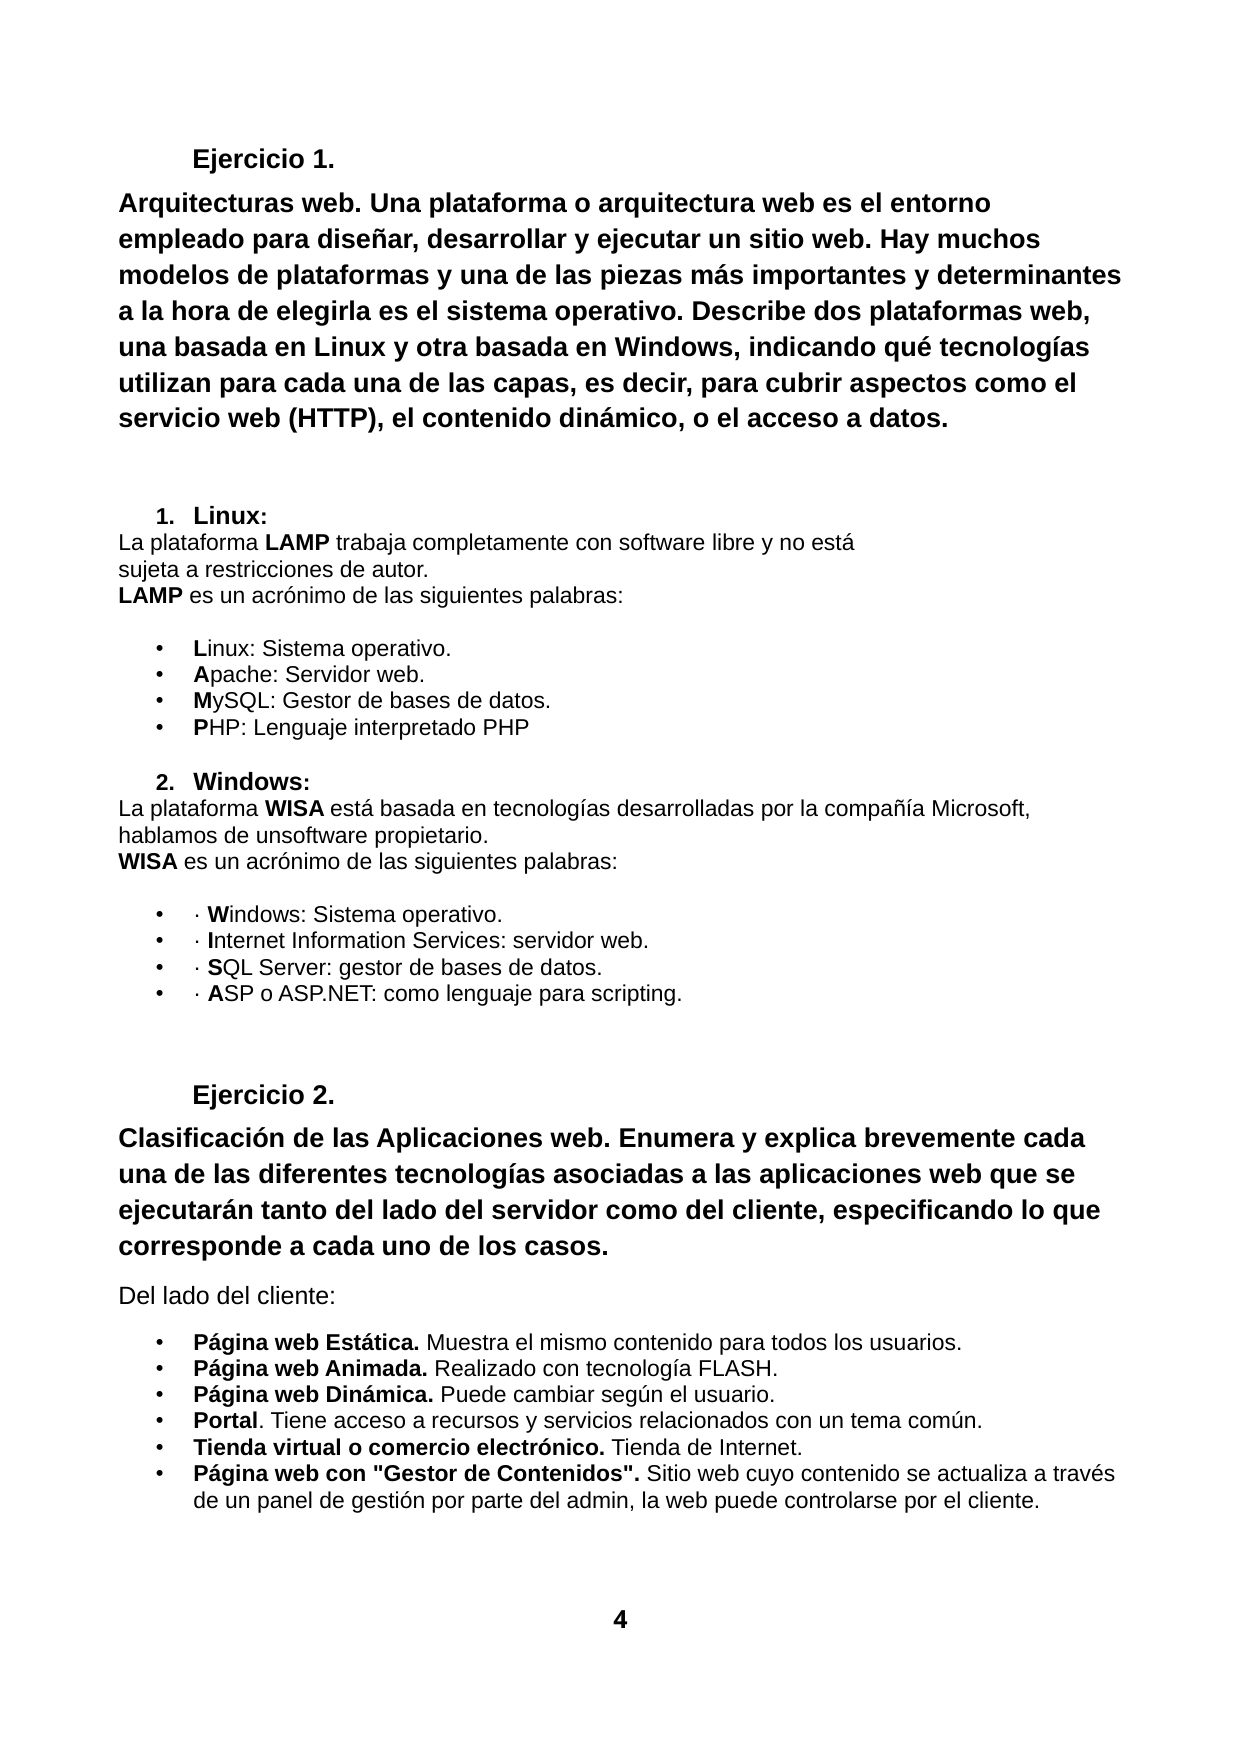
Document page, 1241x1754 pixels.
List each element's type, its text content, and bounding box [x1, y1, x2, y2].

text LAMP es un acrónimo de las siguientes palabras: [118, 582, 1122, 608]
text sujeta a restricciones de autor. [118, 556, 1122, 582]
list Página web Dinámica. Puede cambiar según el usuario. [156, 1381, 1122, 1407]
list · Internet Information Services: servidor web. [156, 927, 1122, 953]
list Página web Animada. Realizado con tecnología FLASH. [156, 1355, 1122, 1381]
text La plataforma WISA está basada en tecnologías desarrolladas por la compañía Microsoft, hablamos de unsoftware propietario. [118, 795, 1122, 848]
list Portal. Tiene acceso a recursos y servicios relacionados con un tema común. [156, 1407, 1122, 1434]
list Linux: [156, 501, 1122, 529]
list · Windows: Sistema operativo. [156, 901, 1122, 927]
text Del lado del cliente: [118, 1281, 1122, 1309]
text WISA es un acrónimo de las siguientes palabras: [118, 848, 1122, 874]
list Apache: Servidor web. [156, 661, 1122, 687]
list Linux: Sistema operativo. [156, 635, 1122, 661]
subtitle Ejercicio 2. [118, 1079, 1122, 1110]
list · SQL Server: gestor de bases de datos. [156, 953, 1122, 980]
text Clasificación de las Aplicaciones web. Enumera y explica brevemente cada una de las diferentes tecnologías asociadas a las aplicaciones web que se ejecutarán tanto del lado del servidor como del cliente, especificando lo que corresponde a cada uno de los casos. [118, 1122, 1122, 1262]
list Página web Estática. Muestra el mismo contenido para todos los usuarios. [156, 1328, 1122, 1355]
list Tienda virtual o comercio electrónico. Tienda de Internet. [156, 1434, 1122, 1460]
list Windows: [156, 767, 1122, 795]
text Arquitecturas web. Una plataforma o arquitectura web es el entorno empleado para diseñar, desarrollar y ejecutar un sitio web. Hay muchos modelos de plataformas y una de las piezas más importantes y determinantes a la hora de elegirla es el sistema operativo. Describe dos plataformas web, una basada en Linux y otra basada en Windows, indicando qué tecnologías utilizan para cada una de las capas, es decir, para cubrir aspectos como el servicio web (HTTP), el contenido dinámico, o el acceso a datos. [118, 187, 1122, 434]
list MySQL: Gestor de bases de datos. [156, 687, 1122, 714]
subtitle Ejercicio 1. [118, 143, 1122, 174]
list Página web con "Gestor de Contenidos". Sitio web cuyo contenido se actualiza a través de un panel de gestión por parte del admin, la web puede controlarse por el cliente. [156, 1460, 1122, 1513]
text La plataforma LAMP trabaja completamente con software libre y no está [118, 529, 1122, 556]
list · ASP o ASP.NET: como lenguaje para scripting. [156, 980, 1122, 1006]
list PHP: Lenguaje interpretado PHP [156, 714, 1122, 740]
